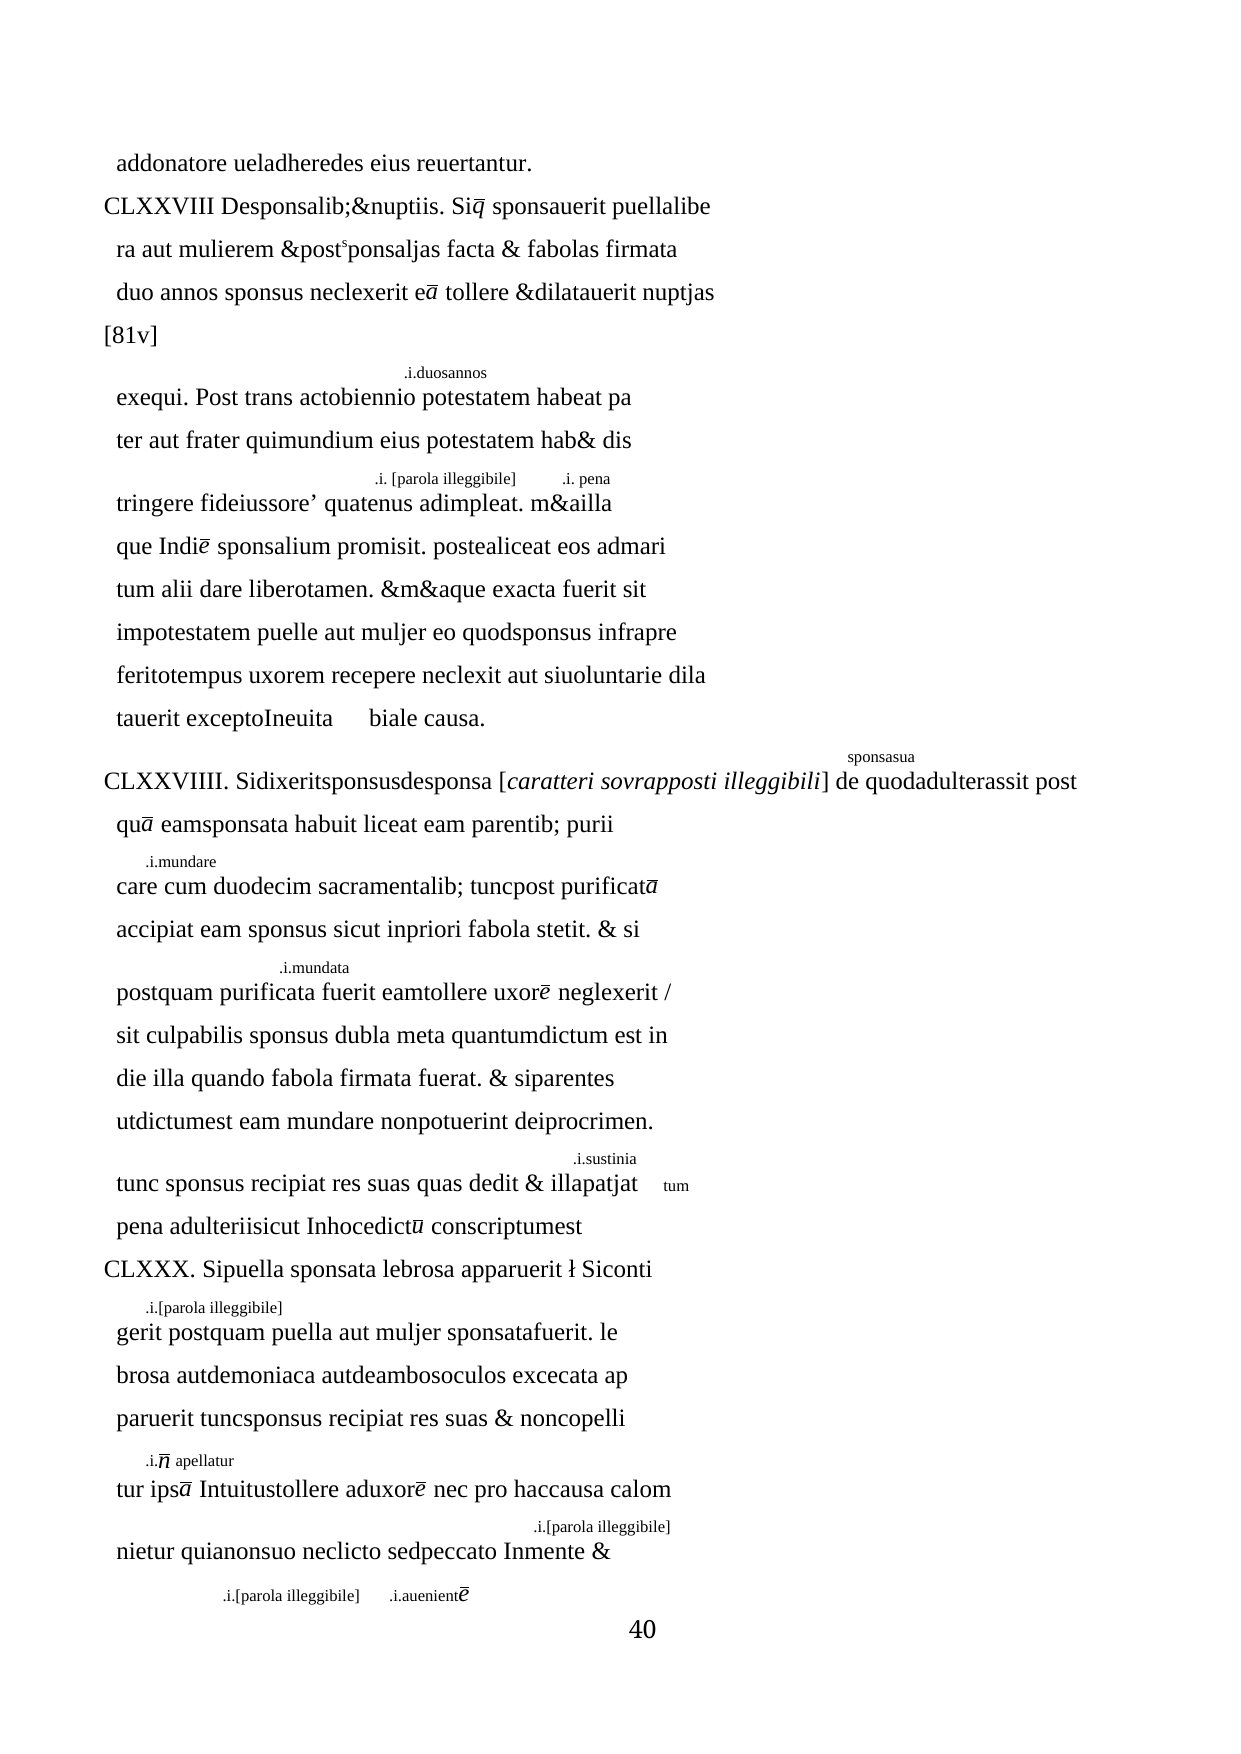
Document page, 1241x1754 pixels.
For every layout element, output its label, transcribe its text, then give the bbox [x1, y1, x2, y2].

text accipiat eam sponsus sicut inpriori fabola stetit. & si [103, 914, 1211, 943]
text feritotempus uxorem recepere neclexit aut siuoluntarie dila [103, 660, 1211, 689]
text utdictumest eam mundare nonpotuerint deiprocrimen. [103, 1106, 1211, 1135]
text ra aut mulierem &postsponsaljas facta & fabolas firmata [103, 234, 1211, 263]
text que Indi sponsalium promisit. postealiceat eos admari [103, 531, 1211, 560]
text duo annos sponsus neclexerit e tollere &dilatauerit nuptjas [103, 277, 1211, 306]
text qu eamsponsata habuit liceat eam parentib; purii [103, 809, 1211, 838]
text .i.[parola illeggibile] .i.auenient [103, 1579, 1211, 1608]
text exequi. Post trans actobiennio potestatem habeat pa [103, 382, 1211, 411]
text [81v] [103, 320, 1211, 349]
text ter aut frater quimundium eius potestatem hab& dis [103, 426, 1211, 454]
text .i.[parola illeggibile] [103, 1517, 1211, 1536]
text .i.mundare [103, 852, 1211, 871]
text tauerit exceptoIneuita biale causa. [103, 703, 1211, 732]
text .i. apellatur [103, 1446, 1211, 1474]
text .i.sustinia [103, 1149, 1211, 1168]
text sit culpabilis sponsus dubla meta quantumdictum est in [103, 1020, 1211, 1048]
text addonatore ueladheredes eius reuertantur. [103, 148, 1211, 176]
text .i.duosannos [103, 363, 1211, 382]
text sponsasua [103, 747, 1211, 766]
text .i. [parola illeggibile] .i. pena [103, 469, 1211, 488]
text brosa autdemoniaca autdeambosoculos excecata ap [103, 1360, 1211, 1389]
text CLXXX. Sipuella sponsata lebrosa apparuerit ł Siconti [103, 1254, 1211, 1283]
text postquam purificata fuerit eamtollere uxor neglexerit / [103, 977, 1211, 1005]
text .i.[parola illeggibile] [103, 1298, 1211, 1317]
text CLXXVIII Desponsalib;&nuptiis. Si sponsauerit puellalibe [103, 191, 1211, 219]
text paruerit tuncsponsus recipiat res suas & noncopelli [103, 1403, 1211, 1432]
text die illa quando fabola firmata fuerat. & siparentes [103, 1063, 1211, 1092]
text tum alii dare liberotamen. &m&aque exacta fuerit sit [103, 574, 1211, 603]
text impotestatem puelle aut muljer eo quodsponsus infrapre [103, 617, 1211, 646]
text pena adulteriisicut Inhocedict conscriptumest [103, 1211, 1211, 1240]
text tunc sponsus recipiat res suas quas dedit & illapatjat tum [103, 1168, 1211, 1197]
text .i.mundata [103, 957, 1211, 977]
text gerit postquam puella aut muljer sponsatafuerit. le [103, 1317, 1211, 1346]
text CLXXVIIII. Sidixeritsponsusdesponsa [caratteri sovrapposti illeggibili] de quodadulterassit post [103, 766, 1211, 794]
text nietur quianonsuo neclicto sedpeccato Inmente & [103, 1536, 1211, 1565]
text tur ips Intuitustollere aduxor nec pro haccausa calom [103, 1474, 1211, 1502]
text care cum duodecim sacramentalib; tuncpost purificat [103, 871, 1211, 900]
text tringere fideiussore’ quatenus adimpleat. m&ailla [103, 488, 1211, 517]
